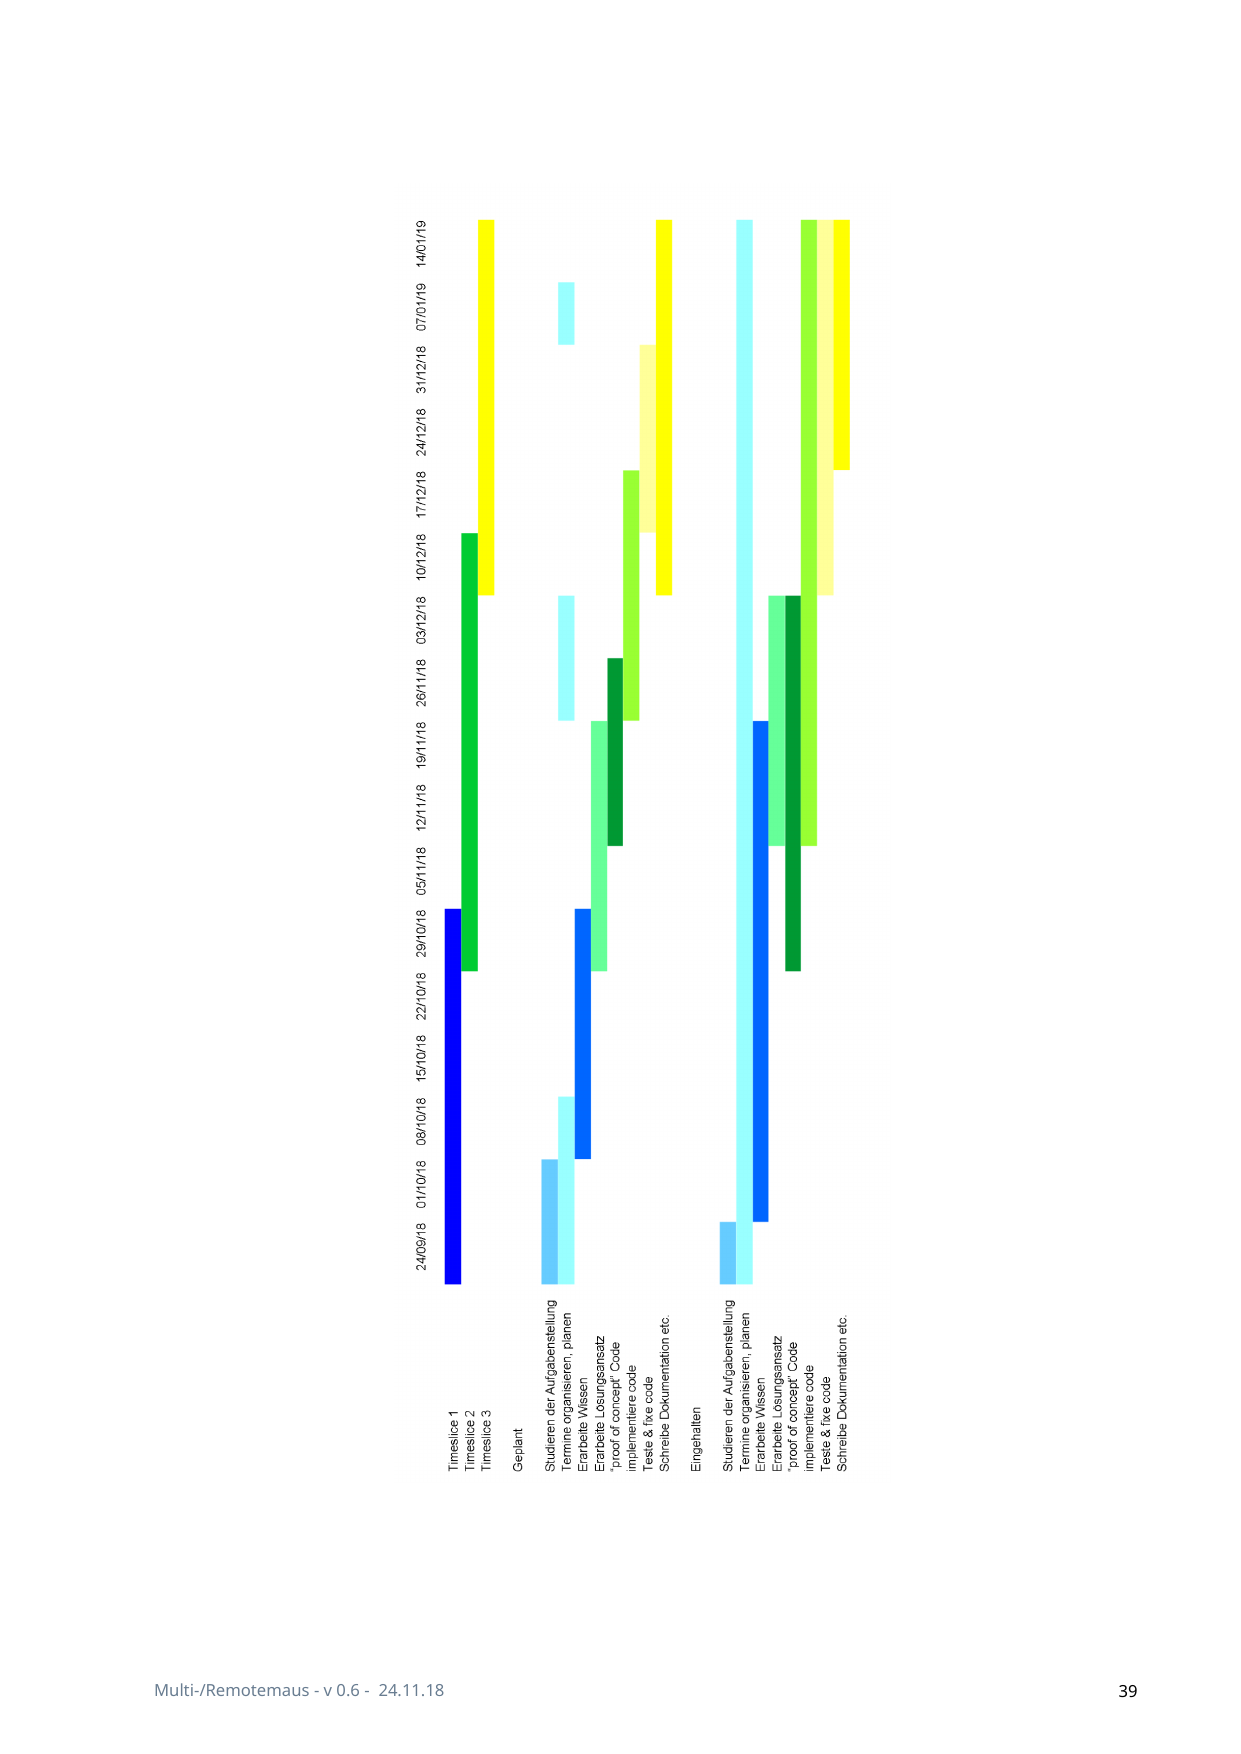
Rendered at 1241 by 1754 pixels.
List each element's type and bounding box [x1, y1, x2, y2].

picture [394, 183, 891, 1483]
